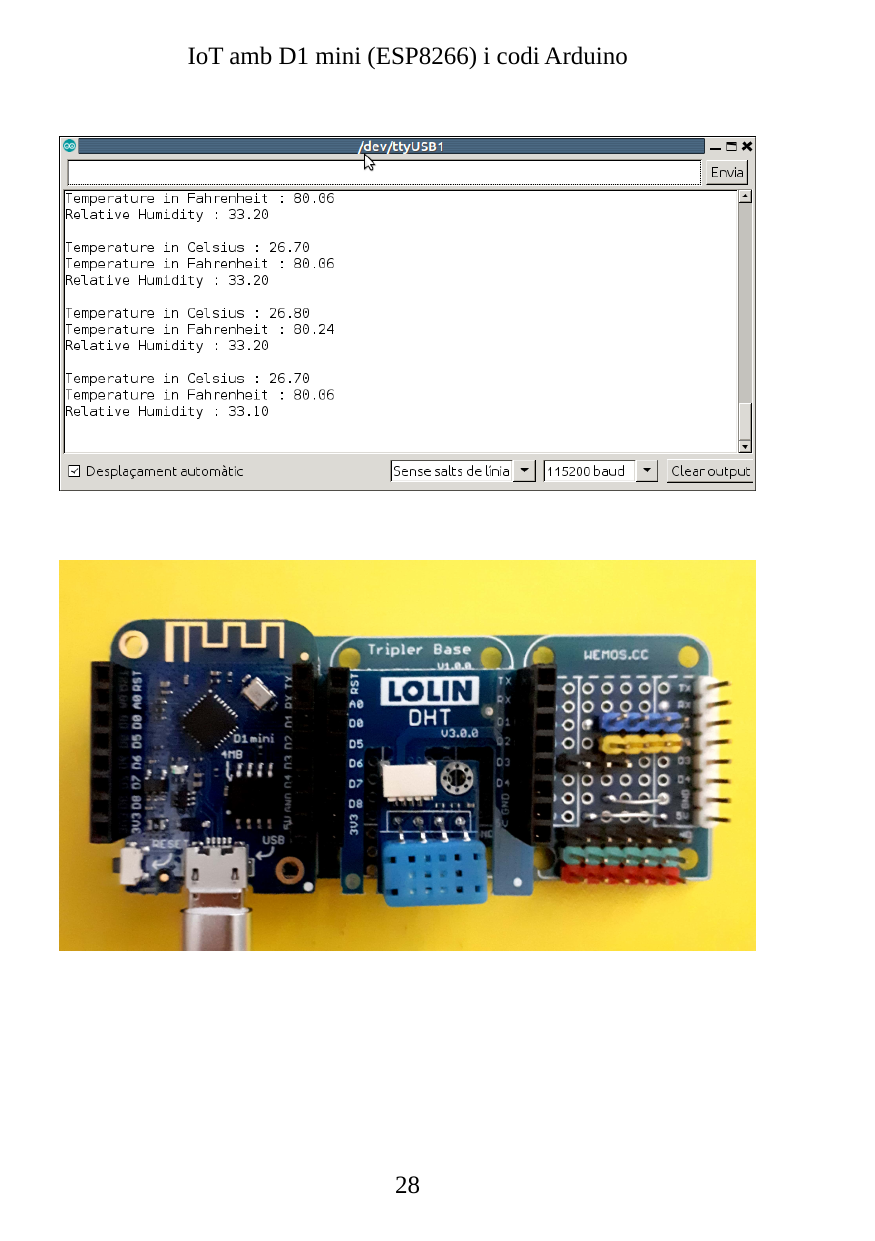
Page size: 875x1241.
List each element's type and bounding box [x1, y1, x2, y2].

picture [59, 560, 756, 951]
picture [59, 136, 756, 491]
